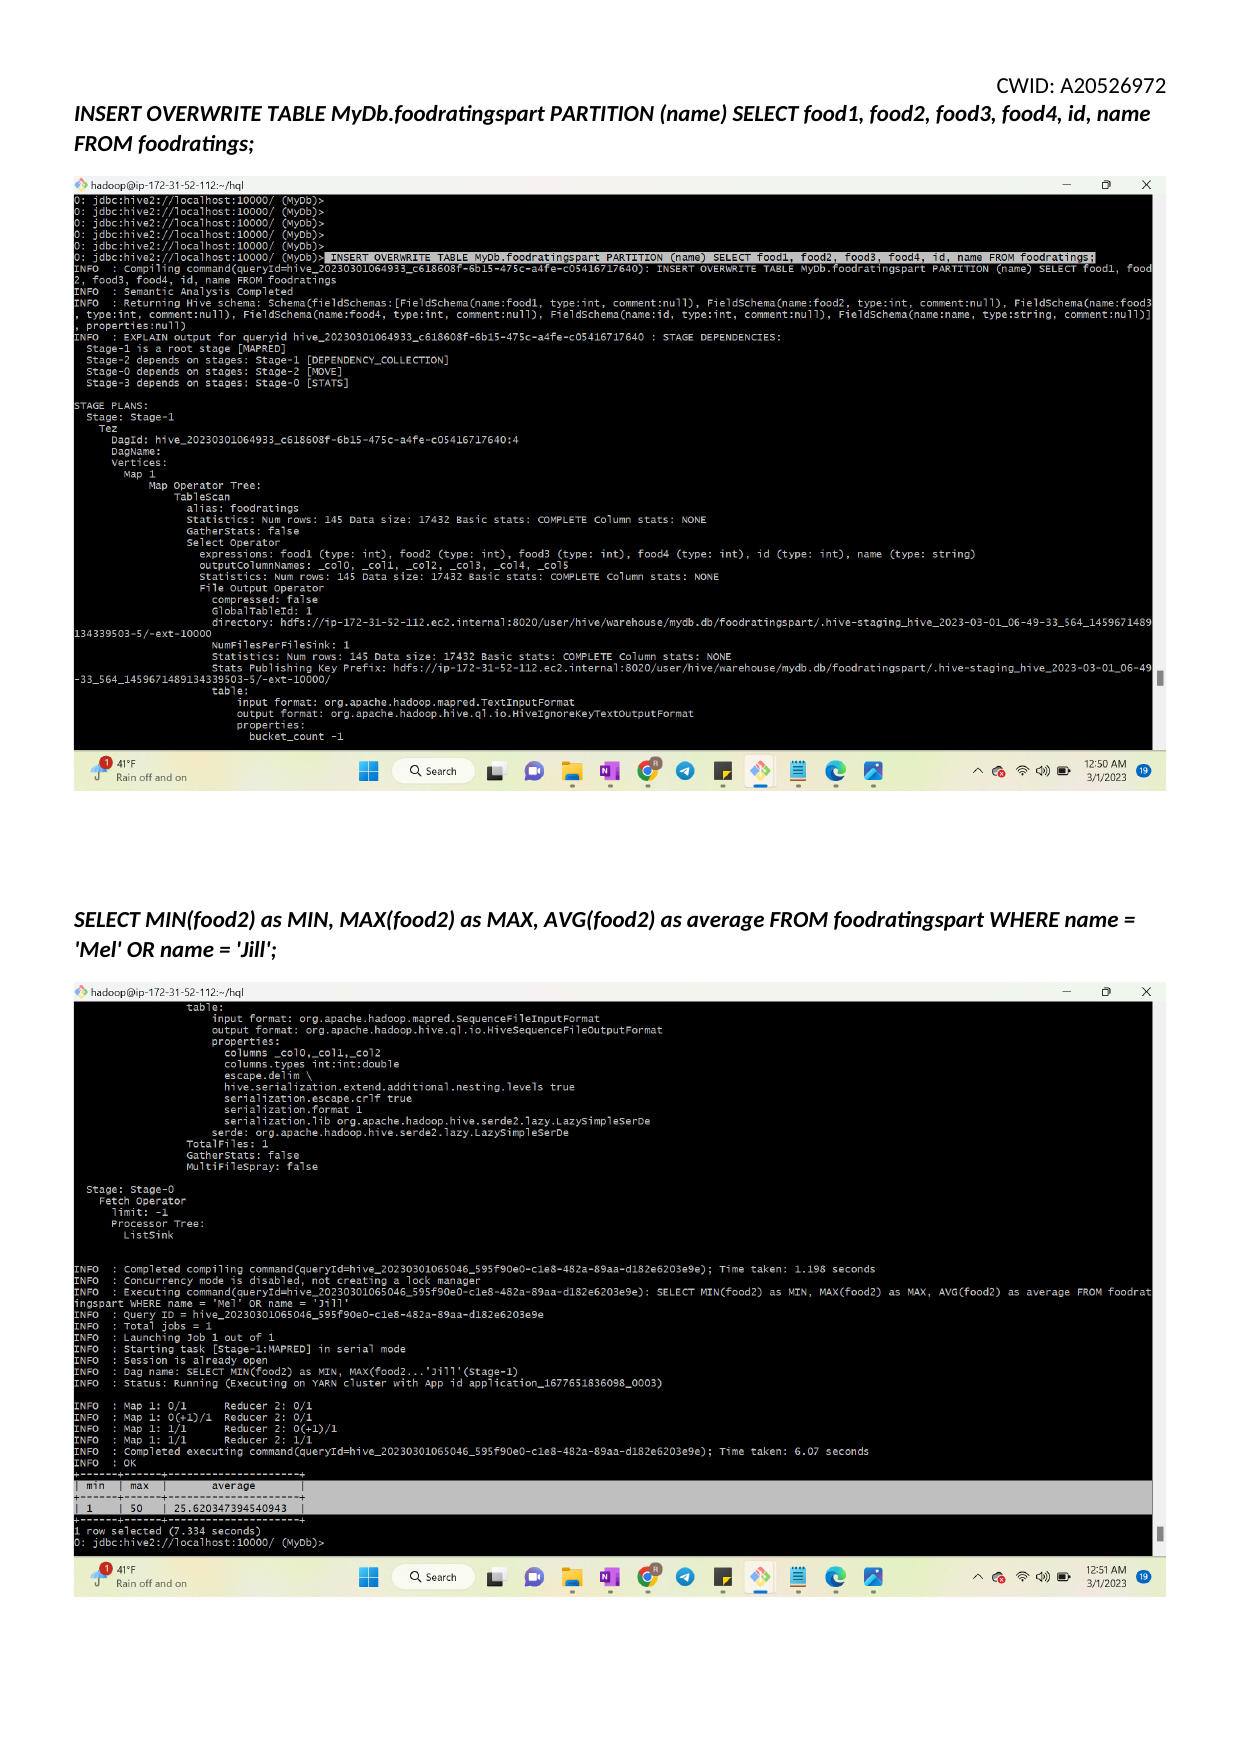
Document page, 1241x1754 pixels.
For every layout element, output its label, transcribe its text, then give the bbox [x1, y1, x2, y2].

text SELECT MIN(food2) as MIN, MAX(food2) as MAX, AVG(food2) as average FROM foodratingspart WHERE name = 'Mel' OR name = 'Jill'; [74, 905, 1166, 963]
picture [73, 982, 1167, 1597]
text INSERT OVERWRITE TABLE MyDb.foodratingspart PARTITION (name) SELECT food1, food2, food3, food4, id, name FROM foodratings; [74, 99, 1166, 157]
picture [73, 176, 1167, 791]
